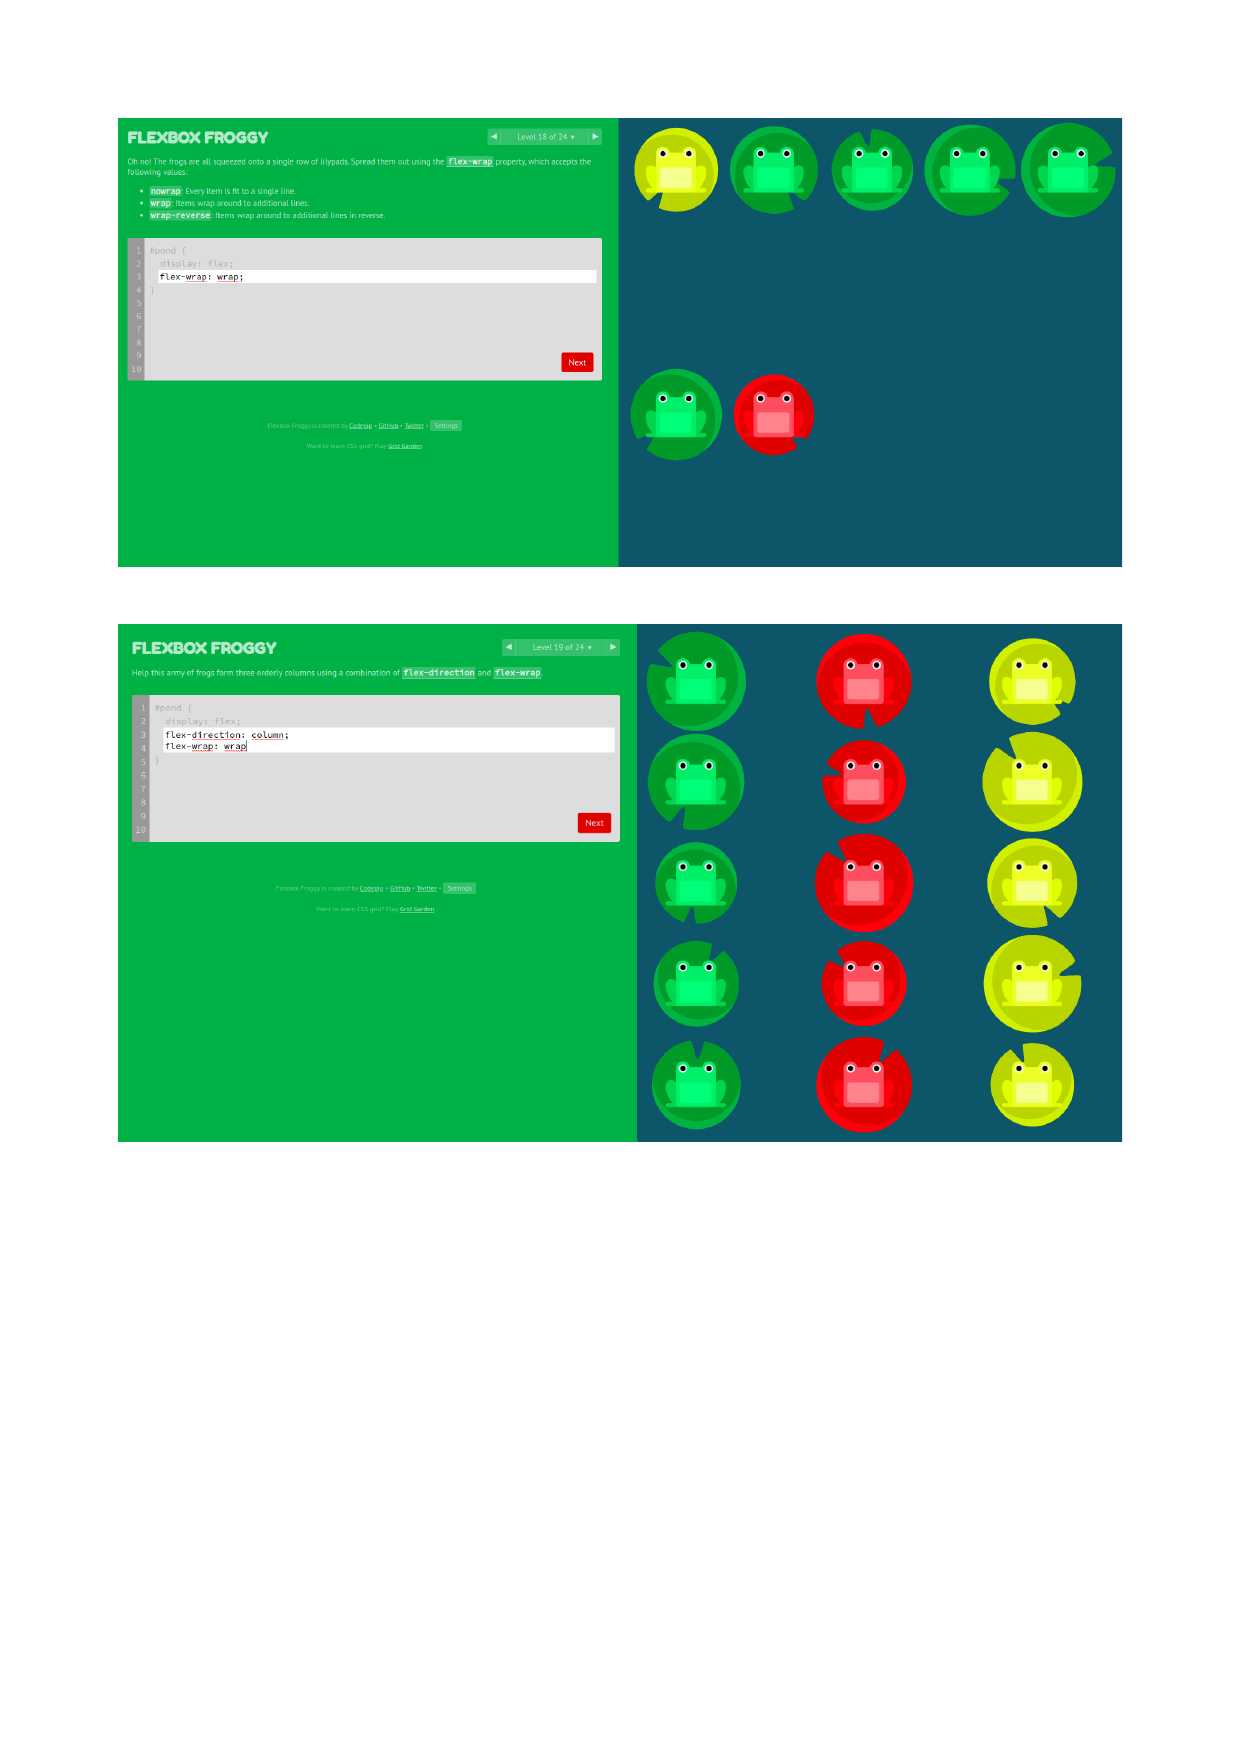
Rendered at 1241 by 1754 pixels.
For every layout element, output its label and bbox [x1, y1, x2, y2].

picture [118, 624, 1123, 1142]
picture [118, 118, 1123, 567]
